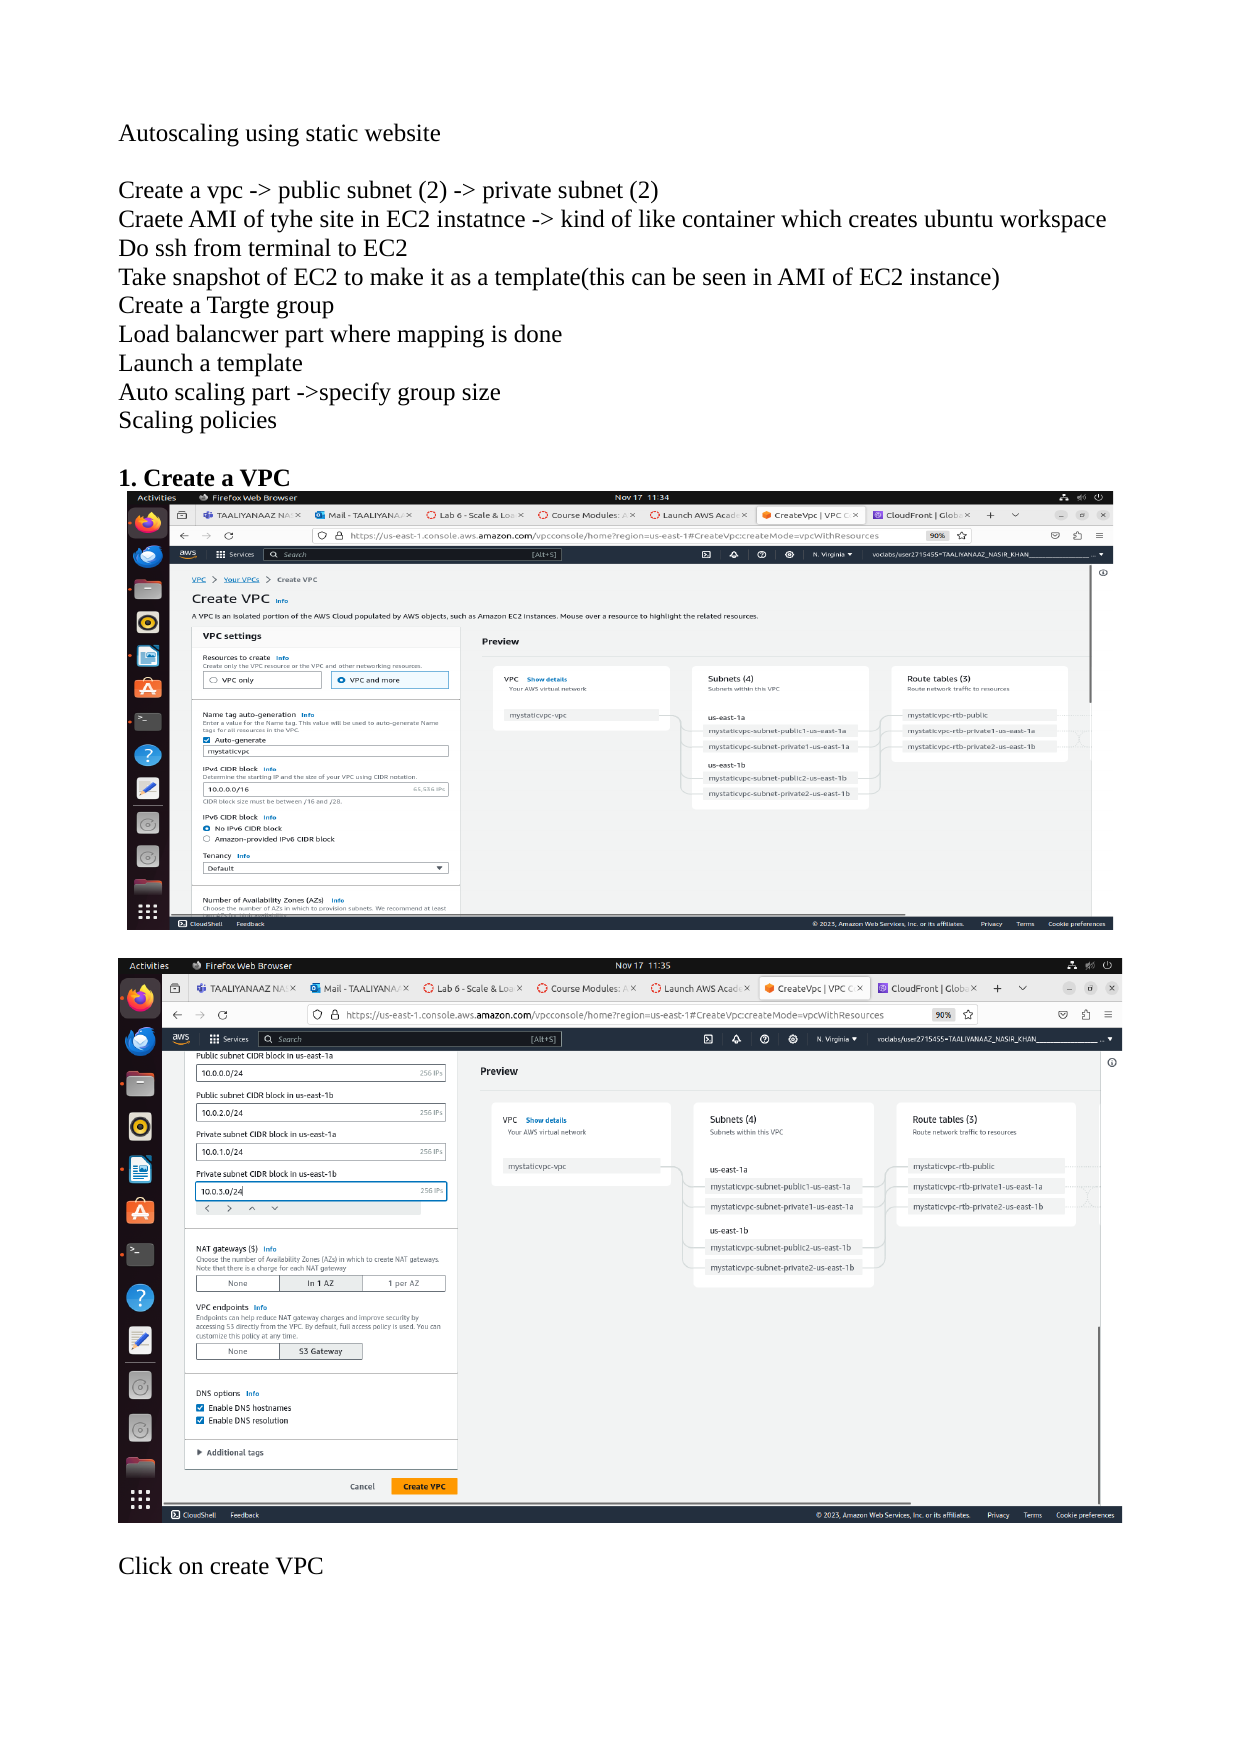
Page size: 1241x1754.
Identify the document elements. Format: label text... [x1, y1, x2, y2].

text Do ssh from terminal to EC2 [118, 233, 1122, 262]
text Load balancwer part where mapping is done [118, 319, 1122, 348]
text Autoscaling using static website [118, 118, 1122, 147]
picture [118, 958, 1123, 1523]
text Auto scaling part ->specify group size [118, 377, 1122, 406]
text Scaling policies [118, 406, 1122, 434]
text Launch a template [118, 348, 1122, 377]
text Create a vpc -> public subnet (2) -> private subnet (2) [118, 176, 1122, 204]
text Create a Targte group [118, 291, 1122, 319]
picture [127, 491, 1114, 930]
text Click on create VPC [118, 1551, 1122, 1580]
text Take snapshot of EC2 to make it as a template(this can be seen in AMI of EC2 instance) [118, 262, 1122, 291]
text 1. Create a VPC [118, 463, 1122, 492]
text Craete AMI of tyhe site in EC2 instatnce -> kind of like container which creates ubuntu workspace [118, 204, 1122, 233]
